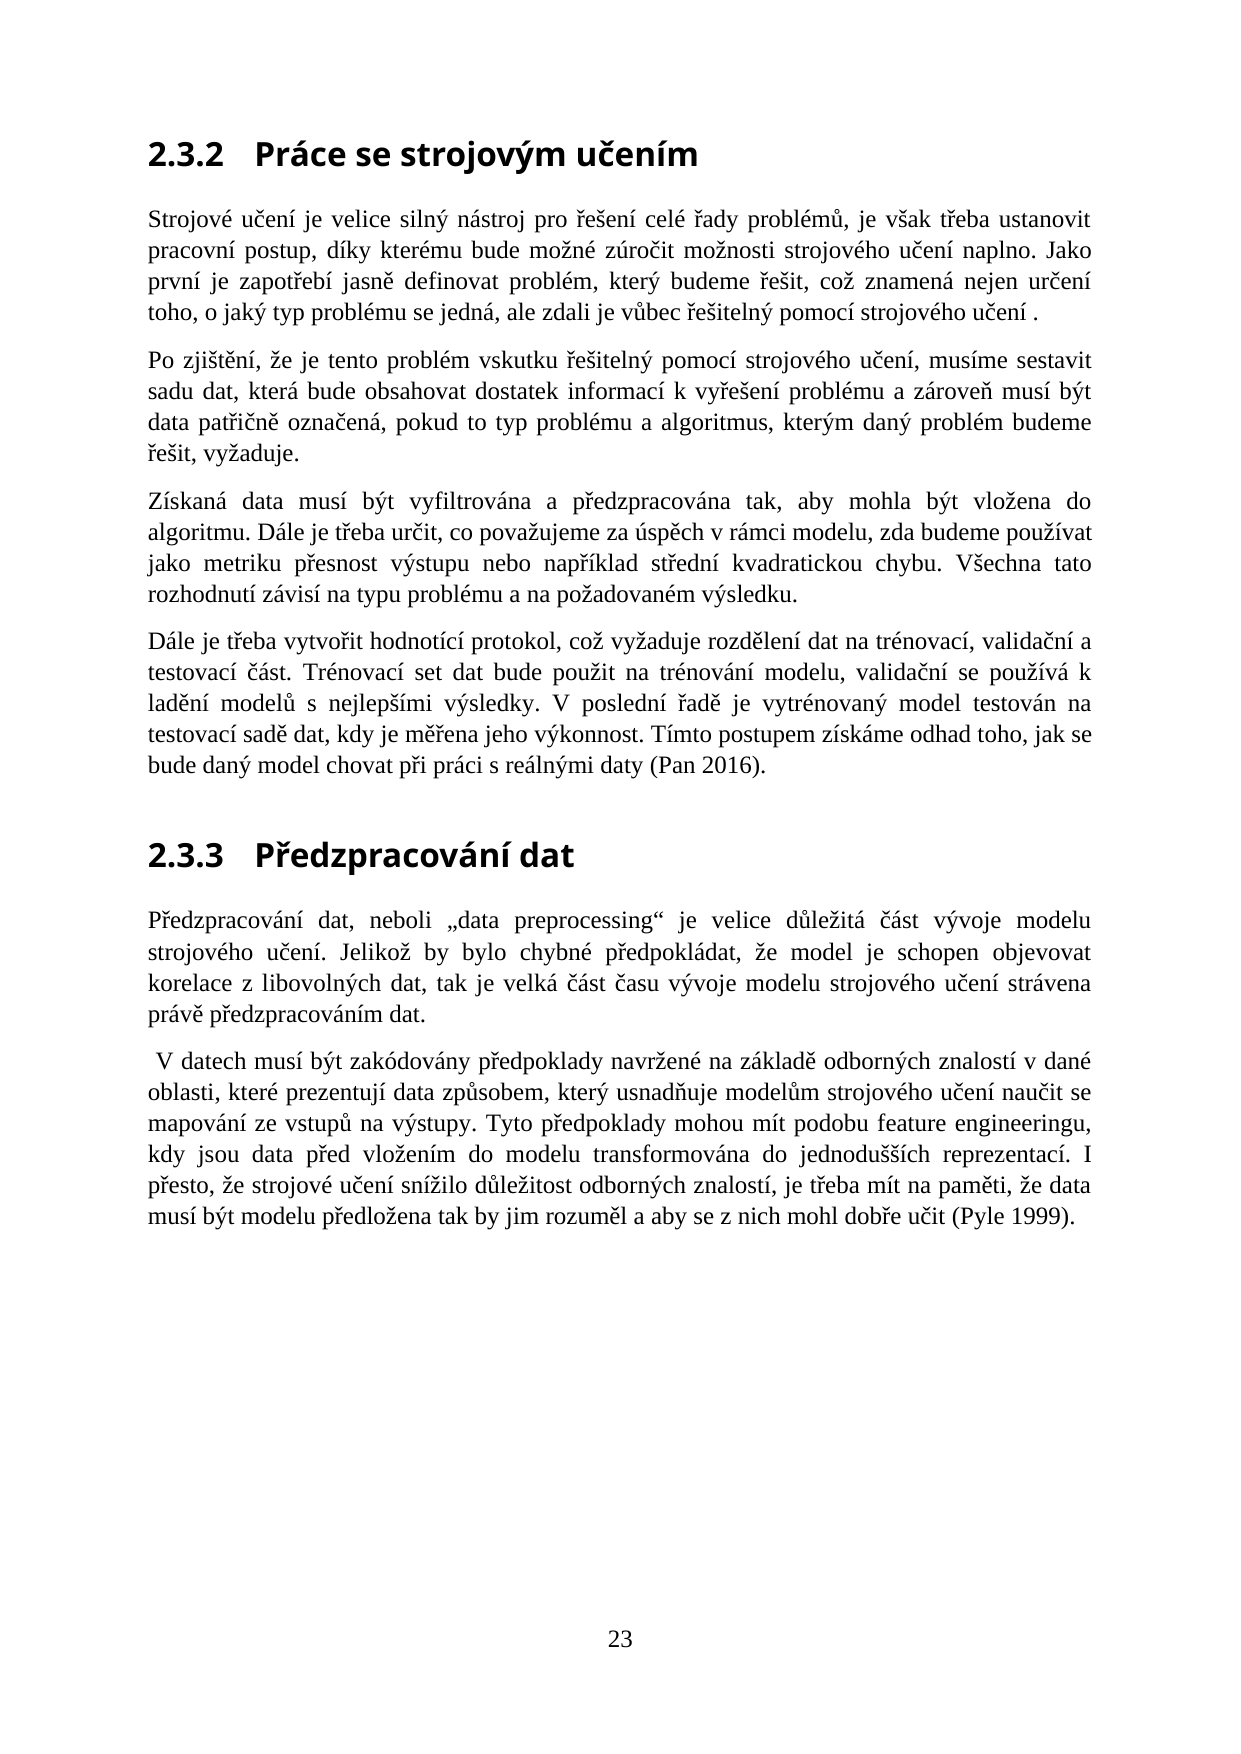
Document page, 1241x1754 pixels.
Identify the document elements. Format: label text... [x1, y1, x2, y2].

text Získaná data musí být vyfiltrována a předzpracována tak, aby mohla být vložena do algoritmu. Dále je třeba určit, co považujeme za úspěch v rámci modelu, zda budeme používat jako metriku přesnost výstupu nebo například střední kvadratickou chybu. Všechna tato rozhodnutí závisí na typu problému a na požadovaném výsledku. [148, 486, 1092, 608]
text Dále je třeba vytvořit hodnotící protokol, což vyžaduje rozdělení dat na trénovací, validační a testovací část. Trénovací set dat bude použit na trénování modelu, validační se používá k ladění modelů s nejlepšími výsledky. V poslední řadě je vytrénovaný model testován na testovací sadě dat, kdy je měřena jeho výkonnost. Tímto postupem získáme odhad toho, jak se bude daný model chovat při práci s reálnými daty (Pan 2016). [148, 626, 1092, 779]
text Předzpracování dat, neboli „data preprocessing“ je velice důležitá část vývoje modelu strojového učení. Jelikož by bylo chybné předpokládat, že model je schopen objevovat korelace z libovolných dat, tak je velká část času vývoje modelu strojového učení strávena právě předzpracováním dat. [148, 906, 1092, 1027]
text Strojové učení je velice silný nástroj pro řešení celé řady problémů, je však třeba ustanovit pracovní postup, díky kterému bude možné zúročit možnosti strojového učení naplno. Jako první je zapotřebí jasně definovat problém, který budeme řešit, což znamená nejen určení toho, o jaký typ problému se jedná, ale zdali je vůbec řešitelný pomocí strojového učení . [148, 204, 1092, 326]
subtitle Předzpracování dat [148, 832, 1092, 877]
text Po zjištění, že je tento problém vskutku řešitelný pomocí strojového učení, musíme sestavit sadu dat, která bude obsahovat dostatek informací k vyřešení problému a zároveň musí být data patřičně označená, pokud to typ problému a algoritmus, kterým daný problém budeme řešit, vyžaduje. [148, 345, 1092, 467]
text V datech musí být zakódovány předpoklady navržené na základě odborných znalostí v dané oblasti, které prezentují data způsobem, který usnadňuje modelům strojového učení naučit se mapování ze vstupů na výstupy. Tyto předpoklady mohou mít podobu feature engineeringu, kdy jsou data před vložením do modelu transformována do jednodušších reprezentací. I přesto, že strojové učení snížilo důležitost odborných znalostí, je třeba mít na paměti, že data musí být modelu předložena tak by jim rozuměl a aby se z nich mohl dobře učit (Pyle 1999). [148, 1046, 1092, 1230]
subtitle Práce se strojovým učením [148, 130, 1092, 176]
